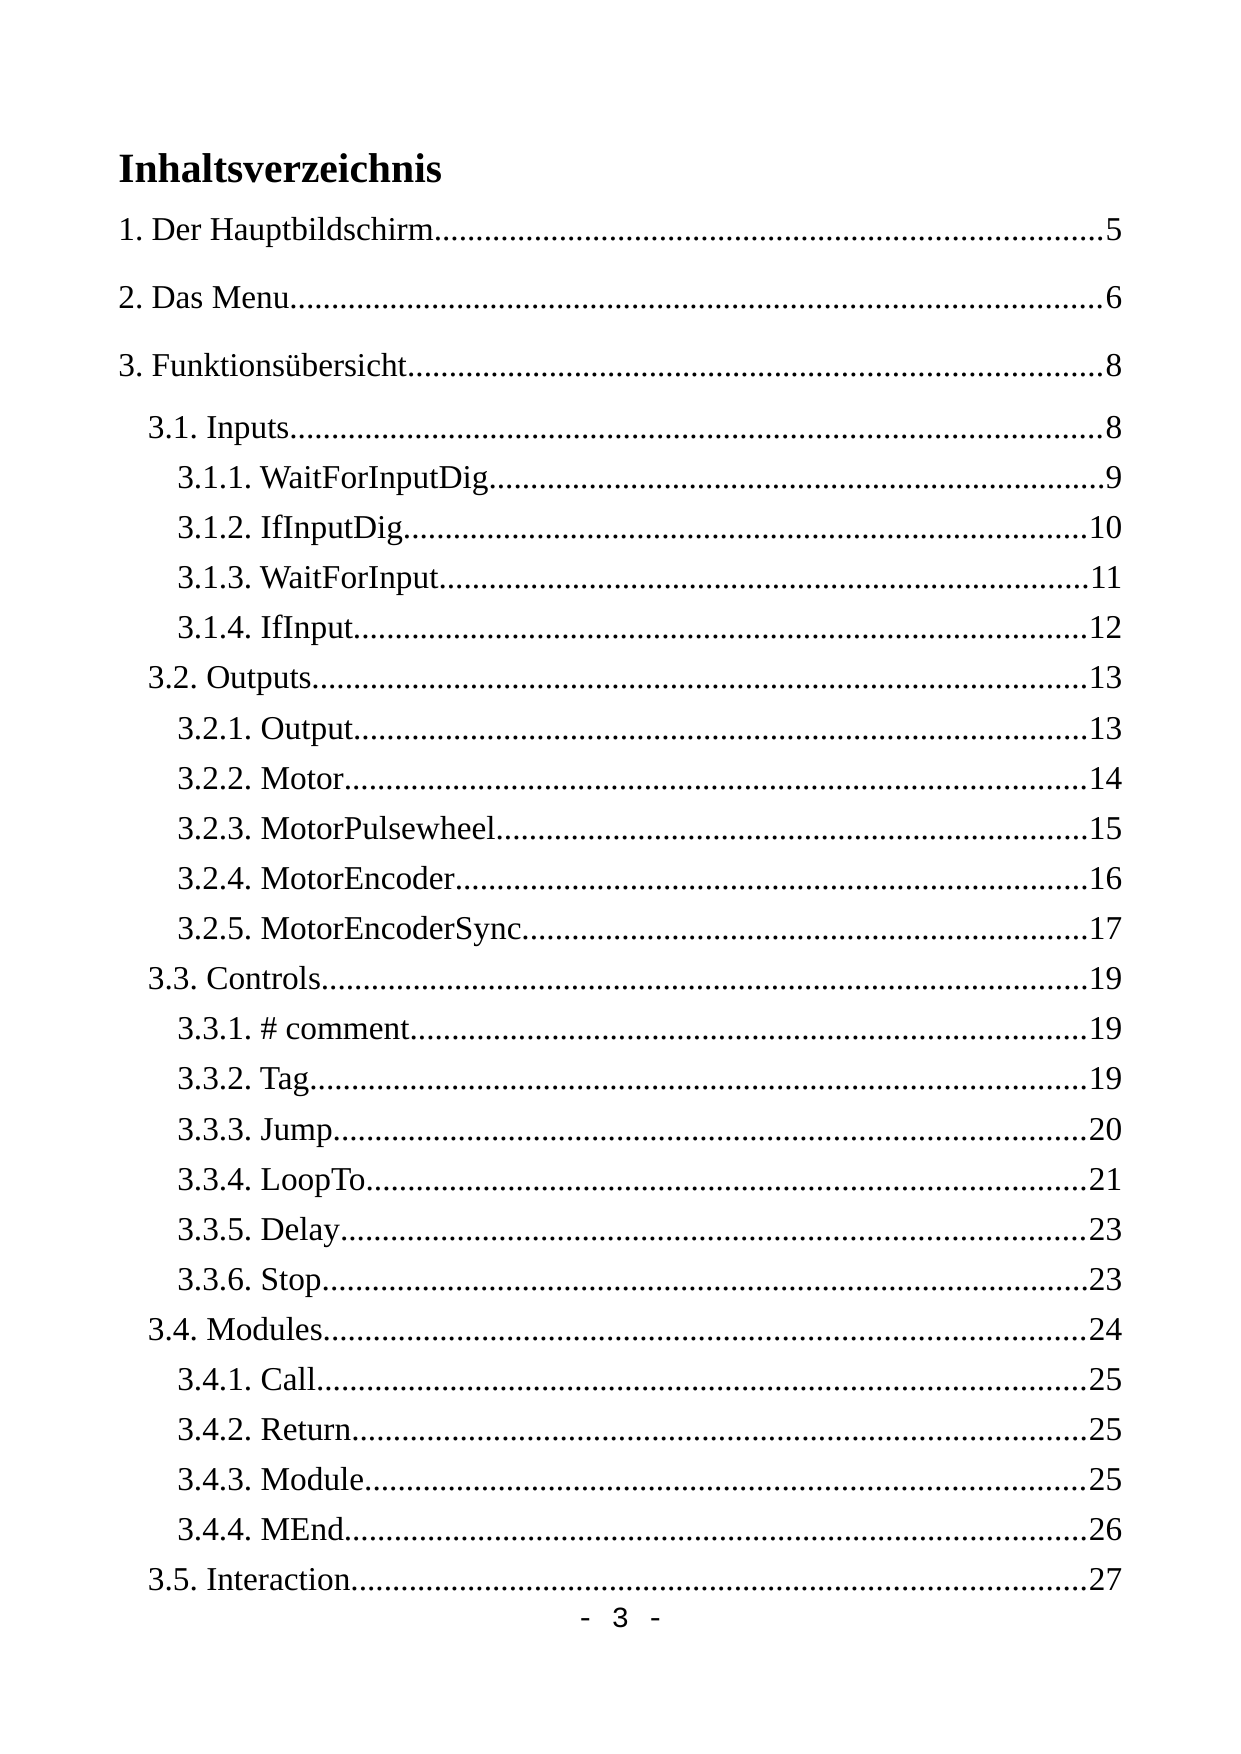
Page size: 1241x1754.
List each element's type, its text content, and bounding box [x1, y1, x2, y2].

text 3.4. Modules 24 [148, 1309, 1122, 1347]
text 3.4.4. MEnd 26 [177, 1509, 1122, 1548]
text 2. Das Menu 6 [118, 277, 1122, 316]
text 3.3.2. Tag 19 [177, 1059, 1122, 1097]
text 3.2.2. Motor 14 [177, 758, 1122, 796]
text 3.1.2. IfInputDig 10 [177, 507, 1122, 546]
text 1. Der Hauptbildschirm 5 [118, 209, 1122, 248]
text 3.5. Interaction 27 [148, 1560, 1122, 1598]
text 3.1.1. WaitForInputDig 9 [177, 457, 1122, 496]
text 3.2.3. MotorPulsewheel 15 [177, 808, 1122, 846]
text 3.4.2. Return 25 [177, 1409, 1122, 1448]
text 3.2.1. Output 13 [177, 708, 1122, 746]
text 3.1. Inputs 8 [148, 407, 1122, 446]
text 3.1.3. WaitForInput 11 [177, 558, 1122, 596]
text 3. Funktionsübersicht 8 [118, 345, 1122, 384]
text 3.4.3. Module 25 [177, 1459, 1122, 1498]
text 3.2. Outputs 13 [148, 658, 1122, 696]
text 3.3.3. Jump 20 [177, 1109, 1122, 1147]
text 3.3.6. Stop 23 [177, 1259, 1122, 1297]
text 3.2.5. MotorEncoderSync 17 [177, 908, 1122, 947]
subtitle Inhaltsverzeichnis [118, 143, 1122, 191]
text 3.3.1. # comment 19 [177, 1008, 1122, 1047]
text 3.3. Controls 19 [148, 958, 1122, 997]
text 3.1.4. IfInput 12 [177, 608, 1122, 646]
text 3.3.5. Delay 23 [177, 1209, 1122, 1247]
text 3.4.1. Call 25 [177, 1359, 1122, 1398]
text 3.3.4. LoopTo 21 [177, 1159, 1122, 1197]
text 3.2.4. MotorEncoder 16 [177, 858, 1122, 897]
